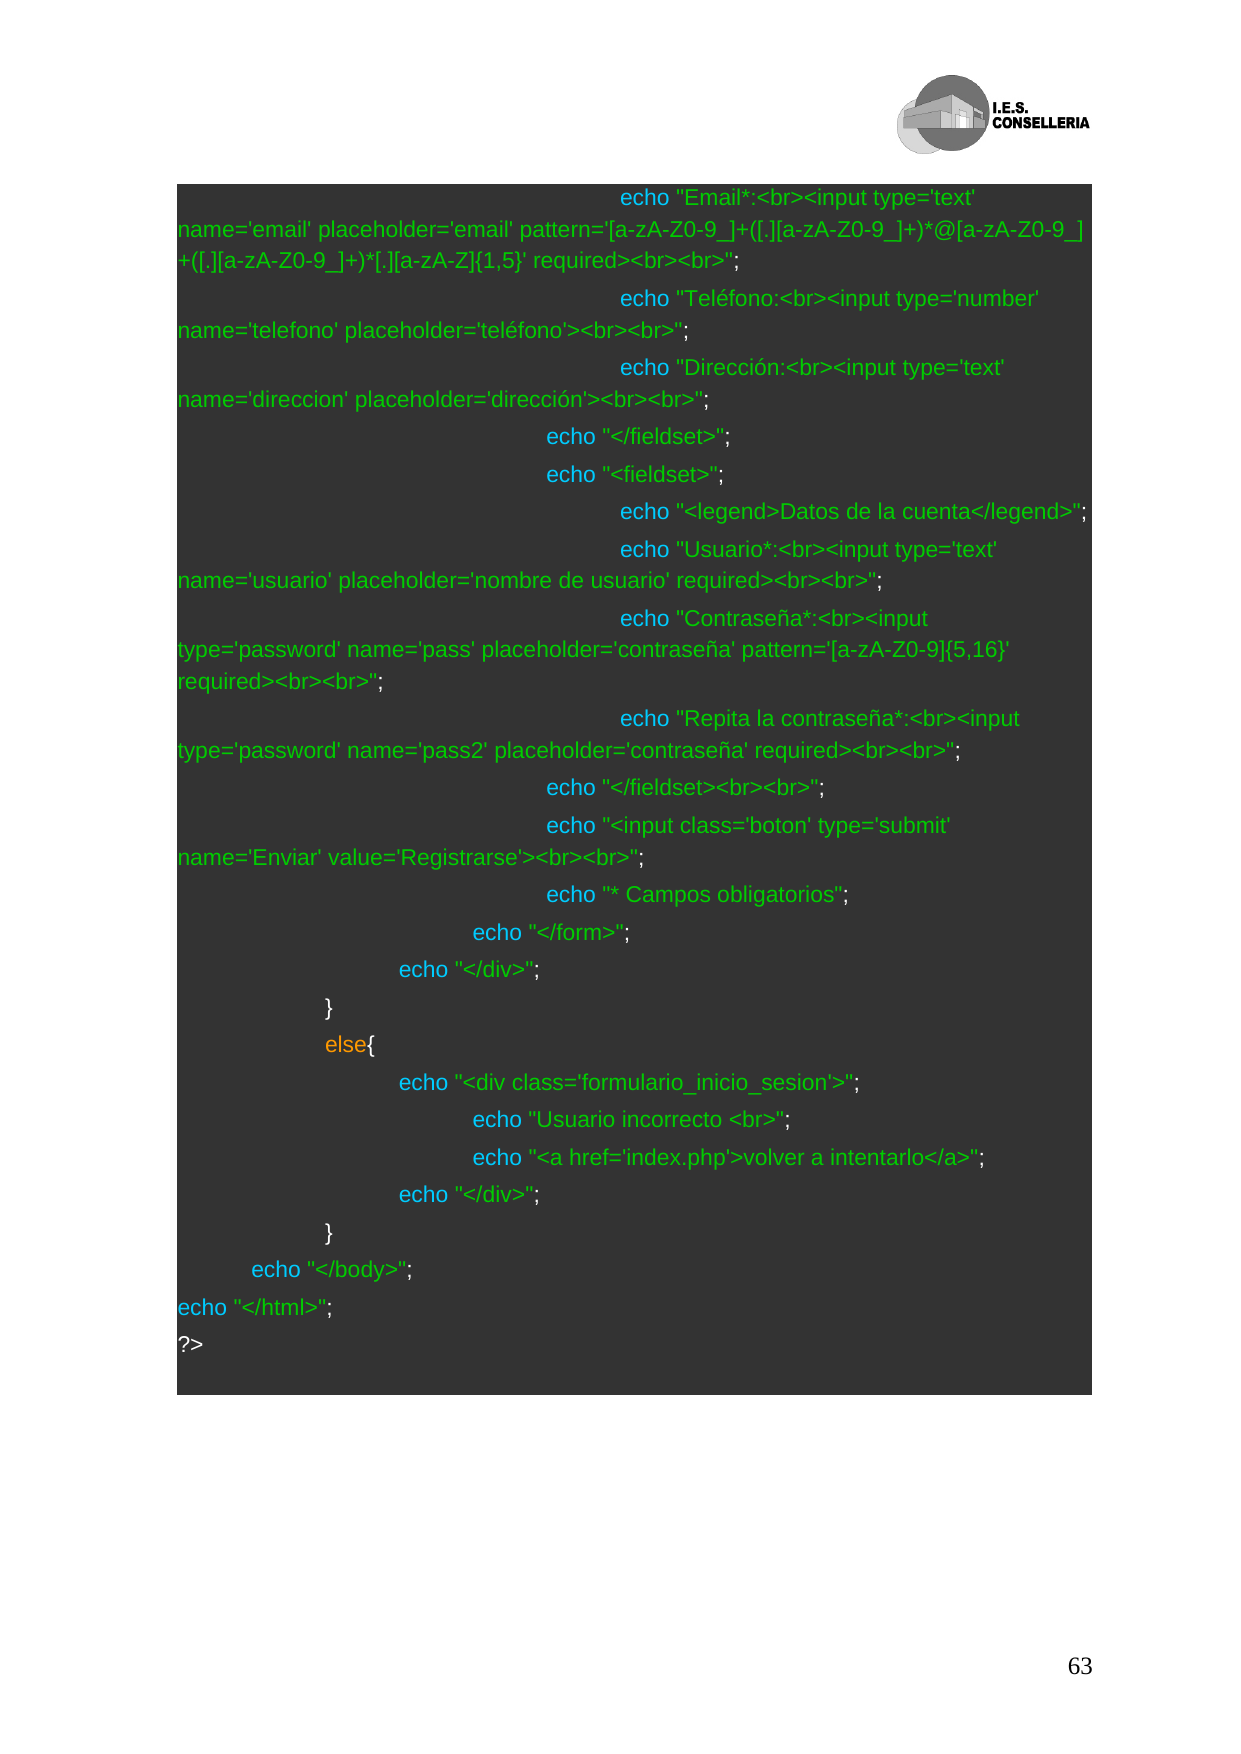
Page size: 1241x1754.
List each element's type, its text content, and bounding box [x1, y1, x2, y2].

text echo "Repita la contraseña*:<br><input type='password' name='pass2' placeholder='contraseña' required><br><br>"; [177, 705, 1092, 763]
text echo "</html>"; [177, 1293, 1092, 1320]
text echo "</fieldset><br><br>"; [177, 774, 1092, 801]
text echo "* Campos obligatorios"; [177, 881, 1092, 907]
text echo "</body>"; [177, 1256, 1092, 1282]
text else{ [177, 1031, 1092, 1057]
text echo "<legend>Datos de la cuenta</legend>"; [177, 498, 1092, 524]
text echo "</div>"; [177, 956, 1092, 982]
text echo "<input class='boton' type='submit' name='Enviar' value='Registrarse'><br><br>"; [177, 812, 1092, 870]
text echo "<fieldset>"; [177, 461, 1092, 487]
text echo "</fieldset>"; [177, 423, 1092, 449]
text echo "Dirección:<br><input type='text' name='direccion' placeholder='dirección'><br><br>"; [177, 354, 1092, 412]
text echo "Usuario*:<br><input type='text' name='usuario' placeholder='nombre de usuario' required><br><br>"; [177, 536, 1092, 593]
text echo "</form>"; [177, 918, 1092, 945]
picture [894, 73, 1093, 155]
text } [177, 1218, 1092, 1245]
text echo "<div class='formulario_inicio_sesion'>"; [177, 1068, 1092, 1095]
text } [177, 993, 1092, 1020]
text echo "Usuario incorrecto <br>"; [177, 1106, 1092, 1132]
text ?> [177, 1331, 1092, 1357]
text echo "Contraseña*:<br><input type='password' name='pass' placeholder='contraseña' pattern='[a-zA-Z0-9]{5,16}' required><br><br>"; [177, 605, 1092, 694]
text echo "Teléfono:<br><input type='number' name='telefono' placeholder='teléfono'><br><br>"; [177, 285, 1092, 343]
text echo "<a href='index.php'>volver a intentarlo</a>"; [177, 1143, 1092, 1170]
text echo "Email*:<br><input type='text' name='email' placeholder='email' pattern='[a-zA-Z0-9_]+([.][a-zA-Z0-9_]+)*@[a-zA-Z0-9_]+([.][a-zA-Z0-9_]+)*[.][a-zA-Z]{1,5}' required><br><br>"; [177, 184, 1092, 274]
text echo "</div>"; [177, 1181, 1092, 1207]
